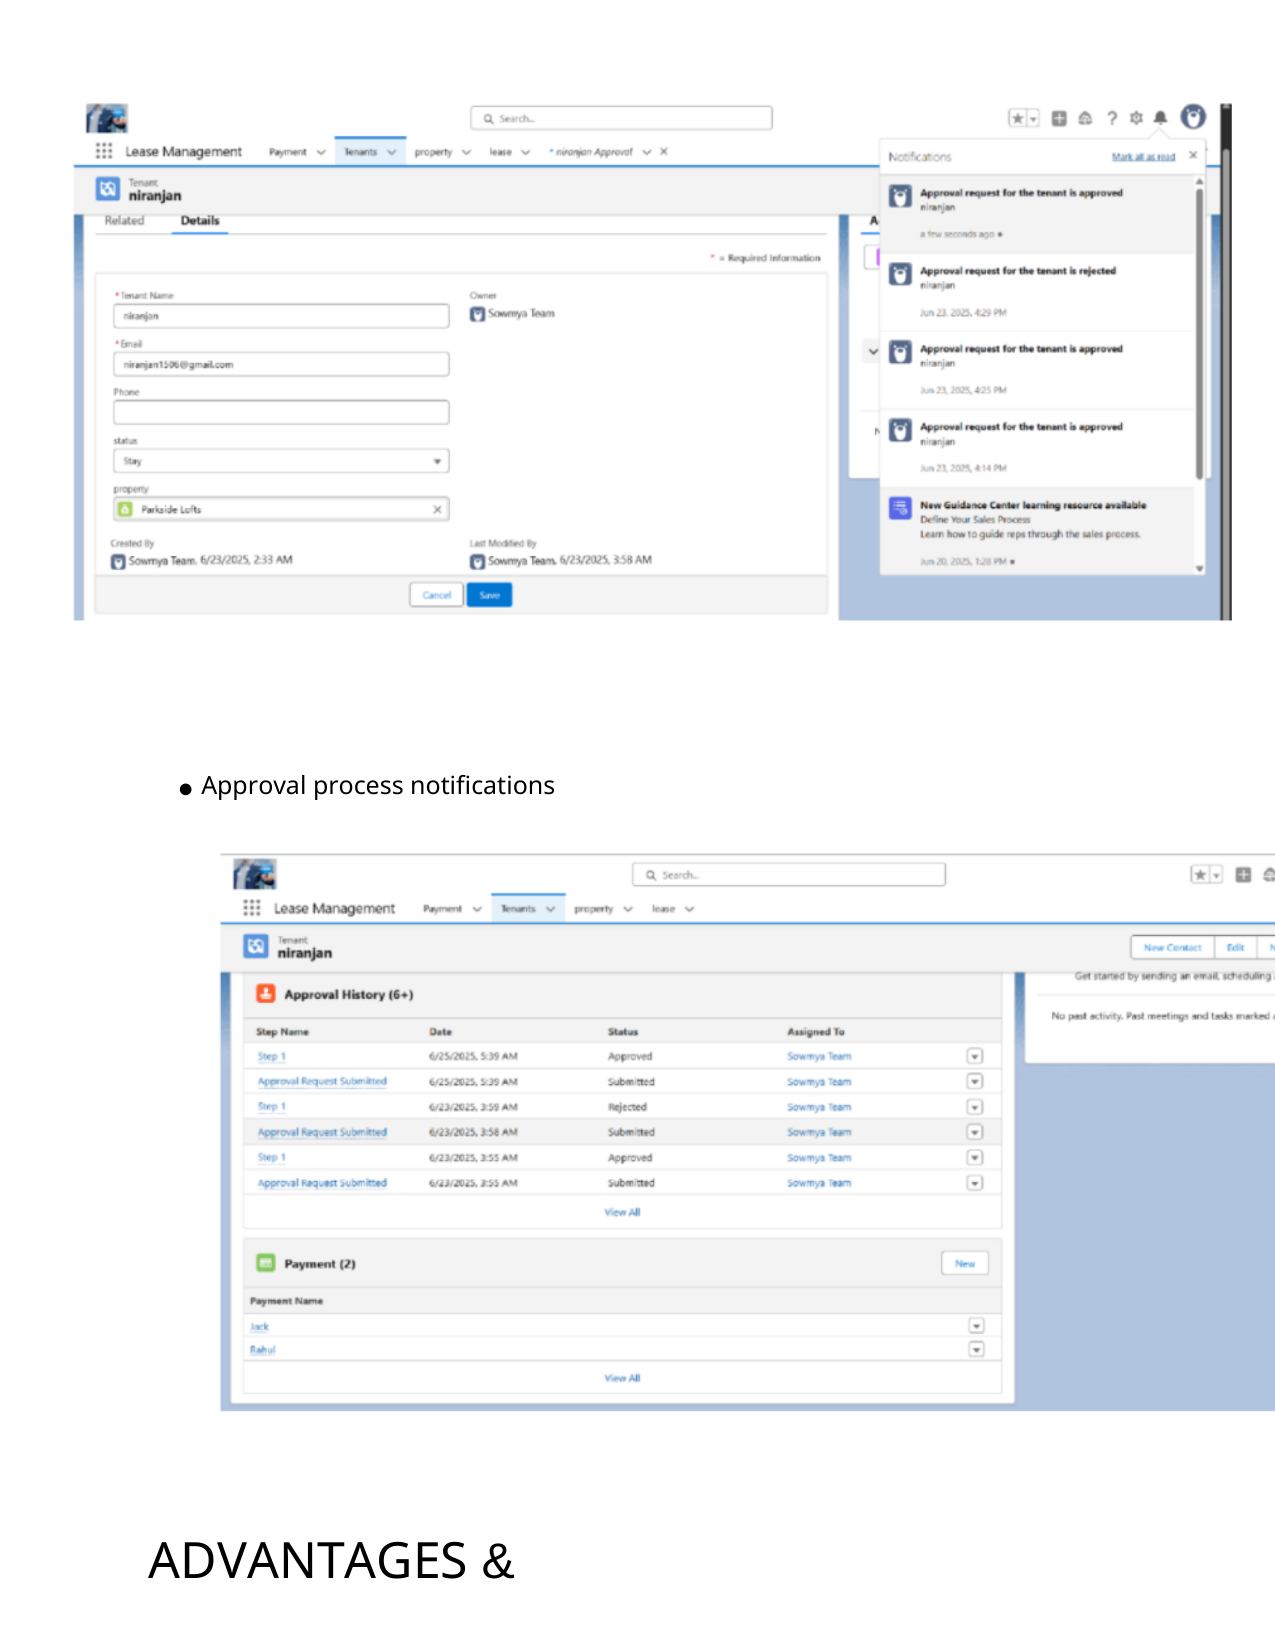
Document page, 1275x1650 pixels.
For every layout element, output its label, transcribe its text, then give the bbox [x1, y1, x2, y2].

text ADVANTAGES & [148, 1524, 918, 1593]
text ● Approval process notifications [177, 755, 1266, 803]
